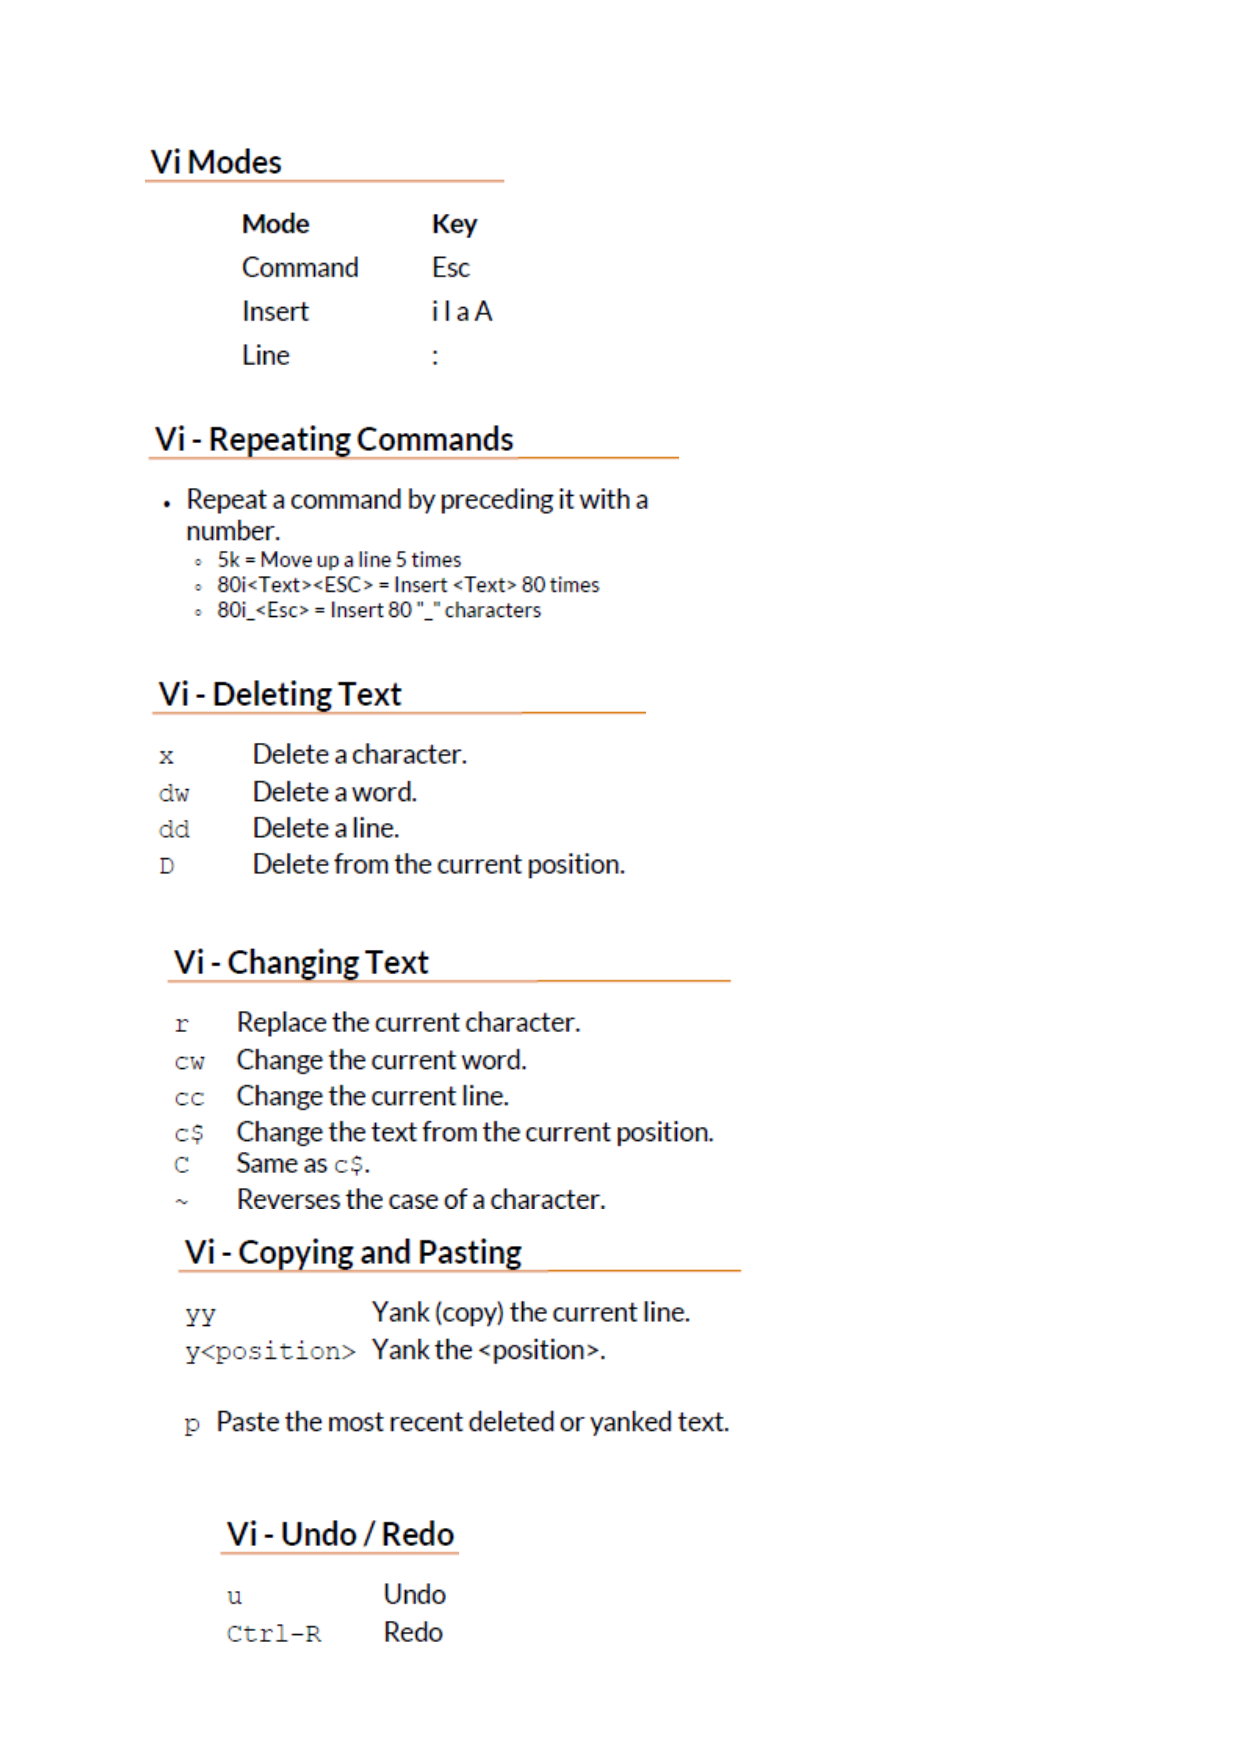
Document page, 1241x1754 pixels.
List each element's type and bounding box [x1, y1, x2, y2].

picture [145, 133, 505, 376]
picture [151, 938, 734, 1209]
picture [142, 676, 646, 899]
picture [165, 1220, 749, 1444]
picture [143, 410, 680, 638]
picture [218, 1516, 460, 1653]
